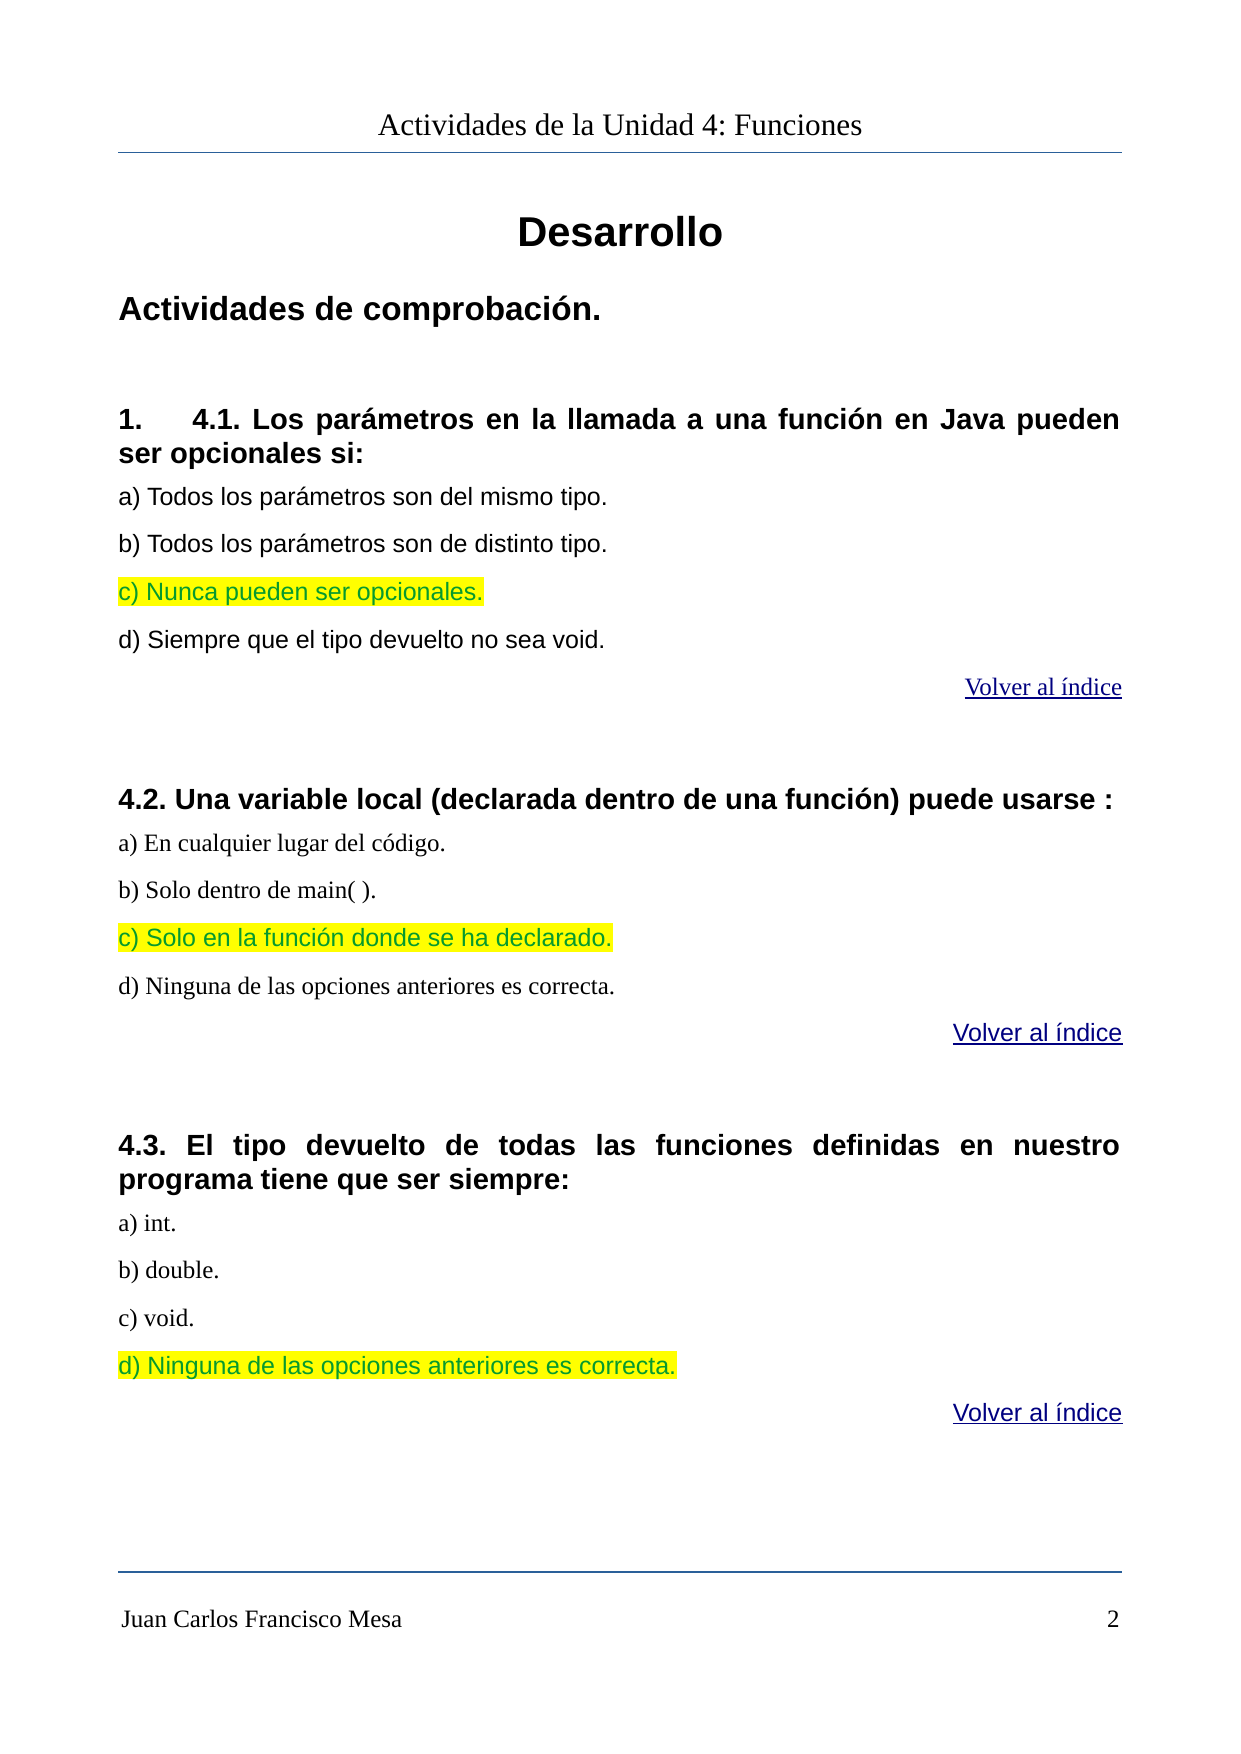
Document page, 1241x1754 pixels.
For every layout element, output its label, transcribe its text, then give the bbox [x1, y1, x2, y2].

text c) Nunca pueden ser opcionales. [118, 577, 1122, 606]
text d) Siempre que el tipo devuelto no sea void. [118, 624, 1122, 653]
subtitle 4.2. Una variable local (declarada dentro de una función) puede usarse : [118, 782, 1122, 816]
text c) void. [118, 1303, 1122, 1332]
subtitle Desarrollo [118, 208, 1122, 256]
text Volver al índice [118, 1018, 1122, 1047]
text c) Solo en la función donde se ha declarado. [118, 923, 1122, 952]
text a) En cualquier lugar del código. [118, 828, 1122, 857]
subtitle 4.1. Los parámetros en la llamada a una función en Java pueden ser opcionales si: [118, 402, 1122, 469]
text Volver al índice [118, 1398, 1122, 1427]
subtitle 4.3. El tipo devuelto de todas las funciones definidas en nuestro programa tiene que ser siempre: [118, 1128, 1122, 1195]
subtitle Actividades de comprobación. [118, 289, 1122, 327]
text a) int. [118, 1208, 1122, 1237]
text b) Solo dentro de main( ). [118, 876, 1122, 904]
text Volver al índice [118, 672, 1122, 701]
text b) double. [118, 1255, 1122, 1284]
text b) Todos los parámetros son de distinto tipo. [118, 529, 1122, 558]
text d) Ninguna de las opciones anteriores es correcta. [118, 1351, 1122, 1379]
text d) Ninguna de las opciones anteriores es correcta. [118, 971, 1122, 999]
text a) Todos los parámetros son del mismo tipo. [118, 482, 1122, 511]
